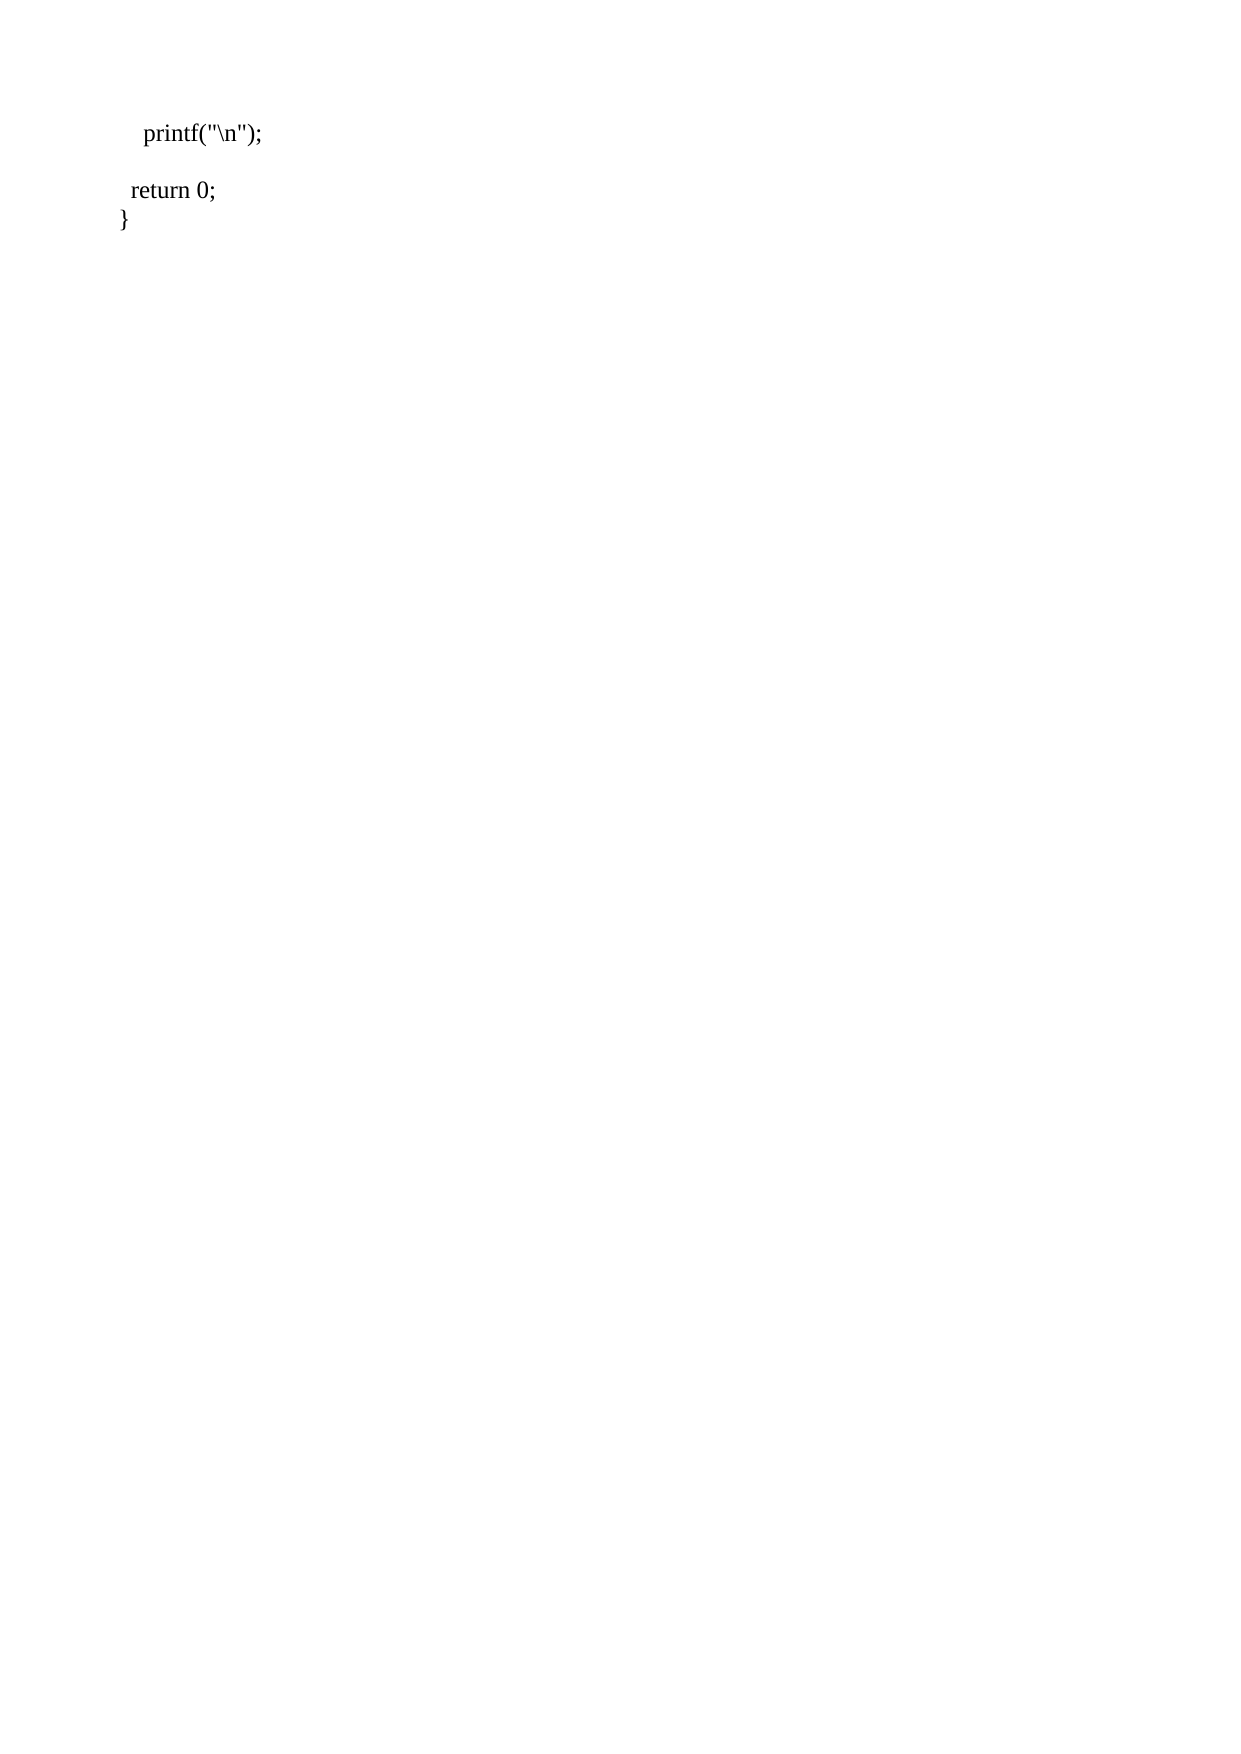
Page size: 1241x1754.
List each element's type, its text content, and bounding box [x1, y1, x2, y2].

text printf("\n"); [118, 118, 1122, 147]
text } [118, 204, 1122, 233]
text return 0; [118, 176, 1122, 204]
